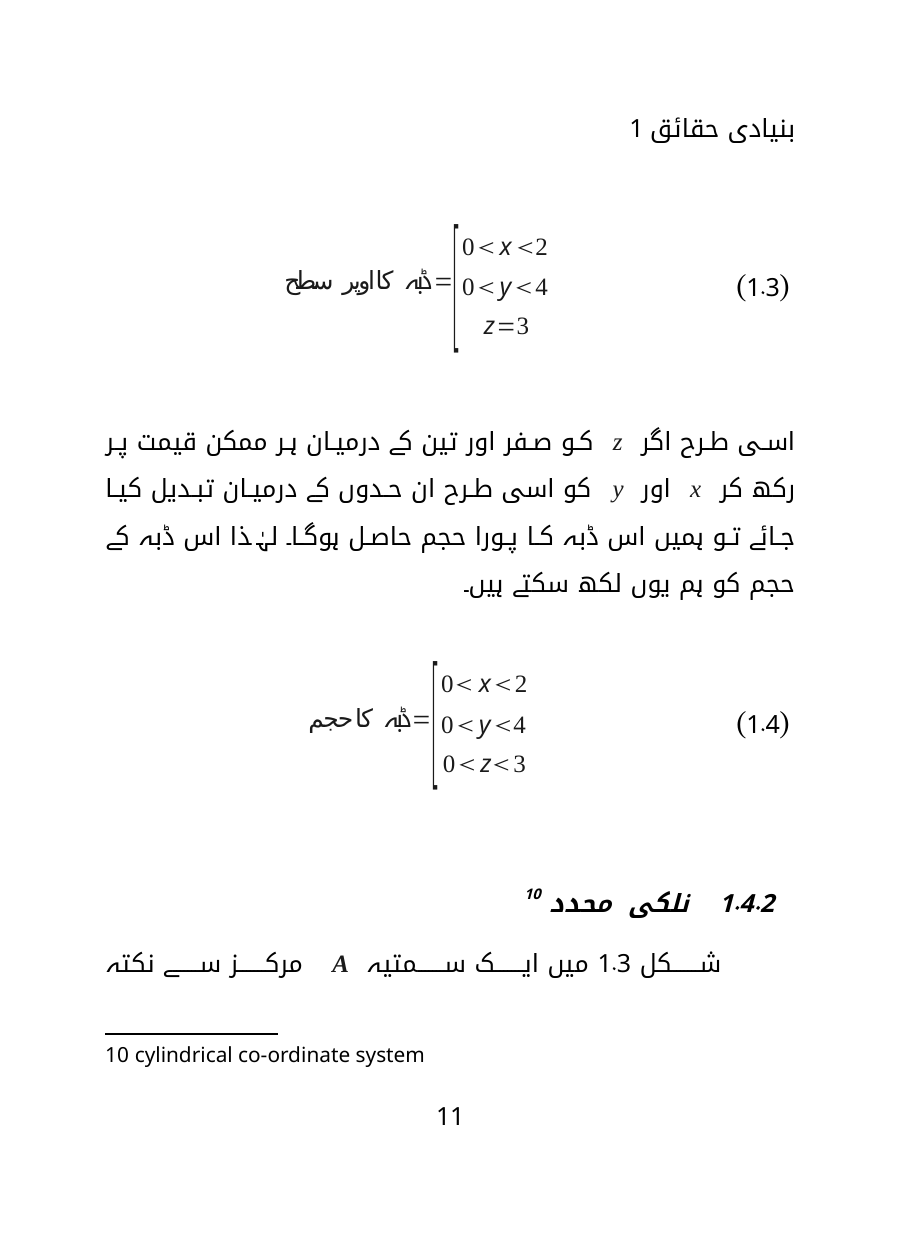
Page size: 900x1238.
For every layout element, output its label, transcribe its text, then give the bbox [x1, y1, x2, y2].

table_header (1.4) [718, 654, 795, 809]
list cylindrical co-ordinate system [105, 1040, 795, 1068]
table_header [105, 654, 718, 809]
text اسی طرح اگرکو صفر اور تین کے درمیان ہر ممکن قیمت پر رکھ کراورکو اسی طرح ان حدوں کے درمیان تبدیل کیا جائے تو ہمیں اس ڈبہ کا پورا حجم حاصل ہوگا۔ لہٰذا اس ڈبہ کے حجم کو ہم یوں لکھ سکتے ہیں۔ [105, 418, 795, 608]
subtitle نلکی محدد [105, 881, 718, 928]
table_header (1.3) [718, 216, 795, 371]
text شکل 1.3 میں ایک سمتیہ مرکز سے نکتہ تک بنایا گیا ہے۔ اس سمتیہ کو شکل میں دو سمتیوں کی مدد سے ظاہر کیا گیا ہے۔ یعنی [105, 941, 795, 988]
table_header [105, 216, 718, 371]
